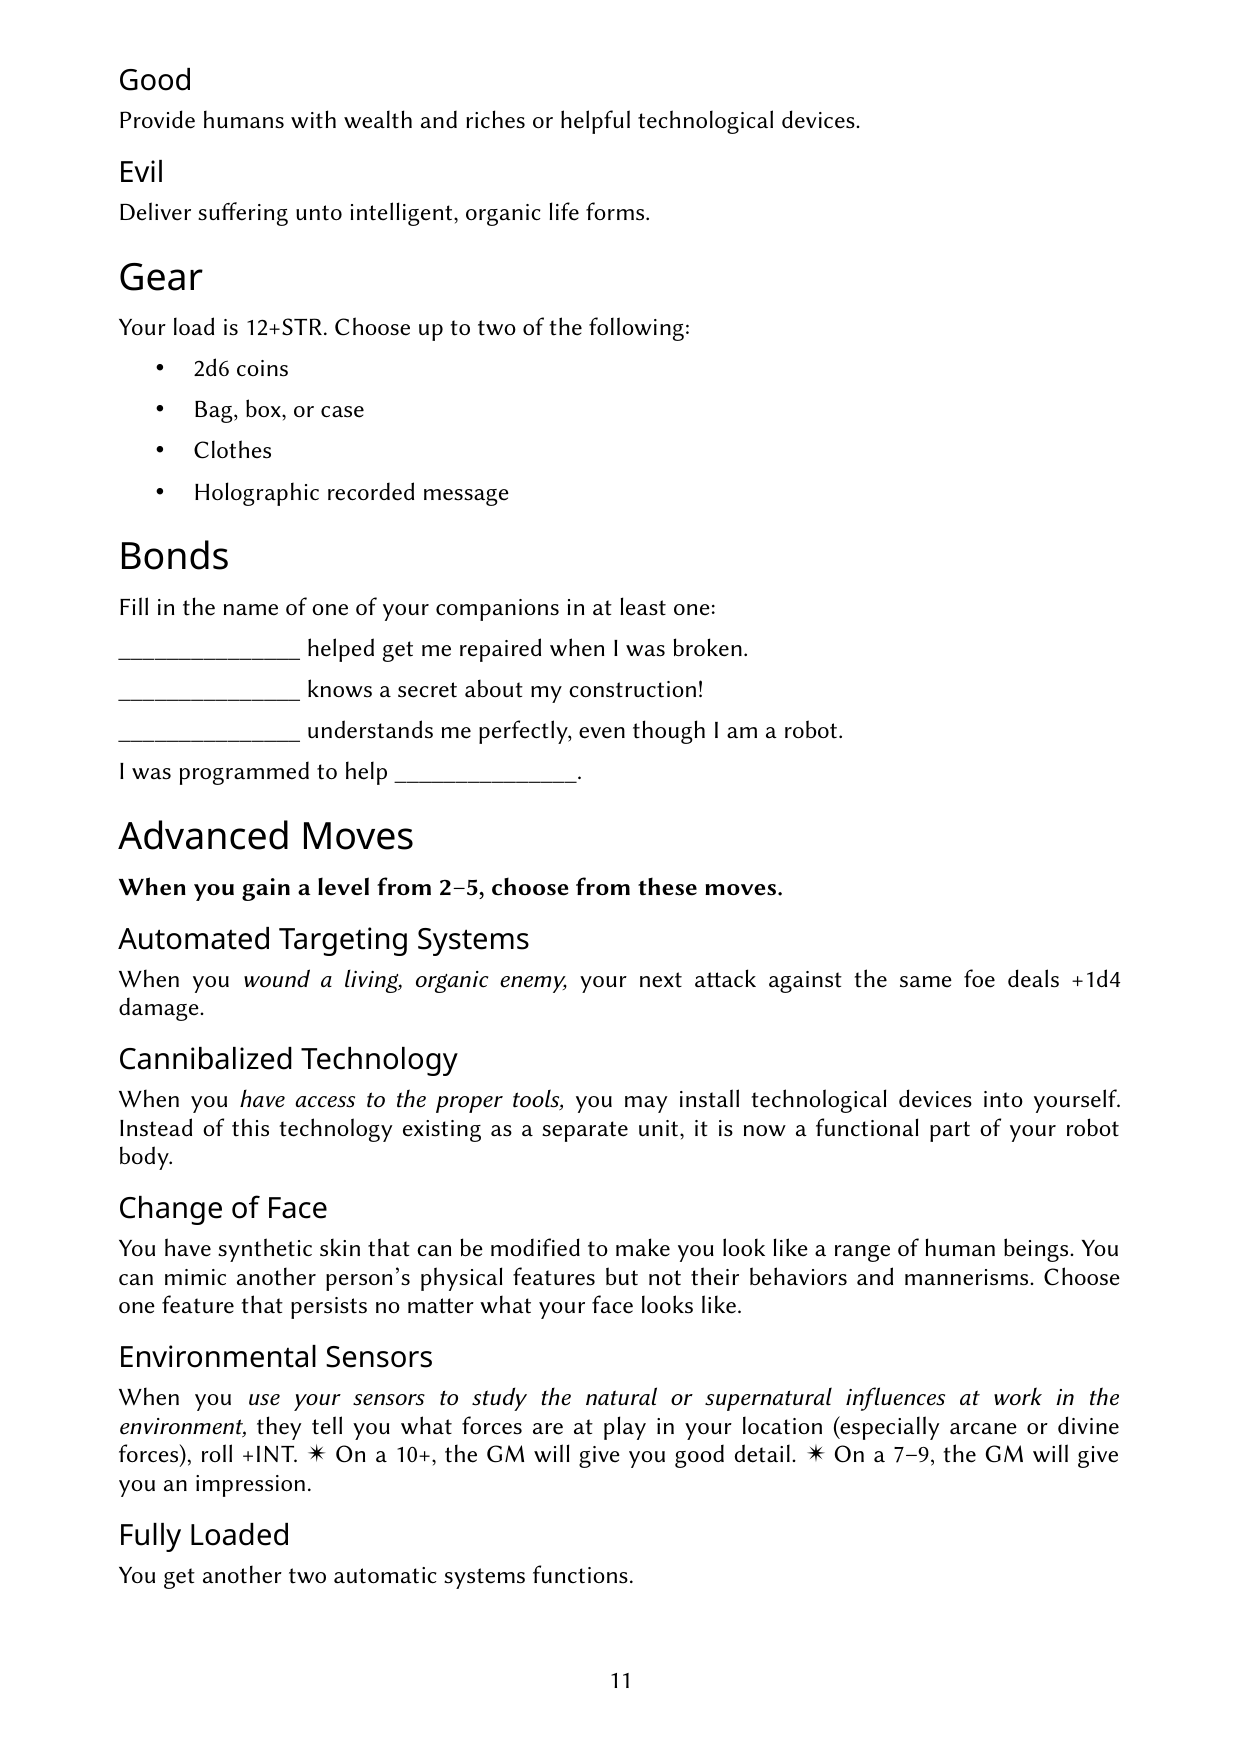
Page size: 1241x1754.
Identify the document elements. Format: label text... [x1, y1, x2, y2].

text Deliver suffering unto intelligent, organic life forms. [118, 198, 1122, 226]
text When you have access to the proper tools, you may install technological devices into yourself. Instead of this technology existing as a separate unit, it is now a functional part of your robot body. [118, 1085, 1122, 1171]
subtitle Change of Face [118, 1187, 1122, 1227]
subtitle Evil [118, 151, 1122, 191]
text _______________ understands me perfectly, even though I am a robot. [118, 716, 1122, 745]
text When you gain a level from 2–5, choose from these moves. [118, 873, 1122, 901]
list Clothes [156, 436, 1122, 465]
list 2d6 coins [156, 354, 1122, 383]
text _______________ helped get me repaired when I was broken. [118, 634, 1122, 663]
text When you wound a living, organic enemy, your next attack against the same foe deals +1d4 damage. [118, 965, 1122, 1022]
subtitle Environmental Sensors [118, 1336, 1122, 1376]
subtitle Bonds [118, 530, 1122, 581]
text Fill in the name of one of your companions in at least one: [118, 593, 1122, 622]
list Bag, box, or case [156, 395, 1122, 424]
text I was programmed to help _______________. [118, 757, 1122, 786]
text You have synthetic skin that can be modified to make you look like a range of human beings. You can mimic another person’s physical features but not their behaviors and mannerisms. Choose one feature that persists no matter what your face looks like. [118, 1234, 1122, 1320]
subtitle Advanced Moves [118, 809, 1122, 861]
list Holographic recorded message [156, 477, 1122, 506]
subtitle Good [118, 59, 1122, 99]
subtitle Cannibalized Technology [118, 1038, 1122, 1078]
text _______________ knows a secret about my construction! [118, 675, 1122, 704]
subtitle Gear [118, 250, 1122, 301]
text Your load is 12+STR. Choose up to two of the following: [118, 313, 1122, 342]
text You get another two automatic systems functions. [118, 1561, 1122, 1589]
text Provide humans with wealth and riches or helpful technological devices. [118, 106, 1122, 134]
text When you use your sensors to study the natural or supernatural influences at work in the environment, they tell you what forces are at play in your location (especially arcane or divine forces), roll +INT. ✴ On a 10+, the GM will give you good detail. ✴ On a 7–9, the GM will give you an impression. [118, 1383, 1122, 1497]
subtitle Automated Targeting Systems [118, 918, 1122, 958]
subtitle Fully Loaded [118, 1514, 1122, 1553]
